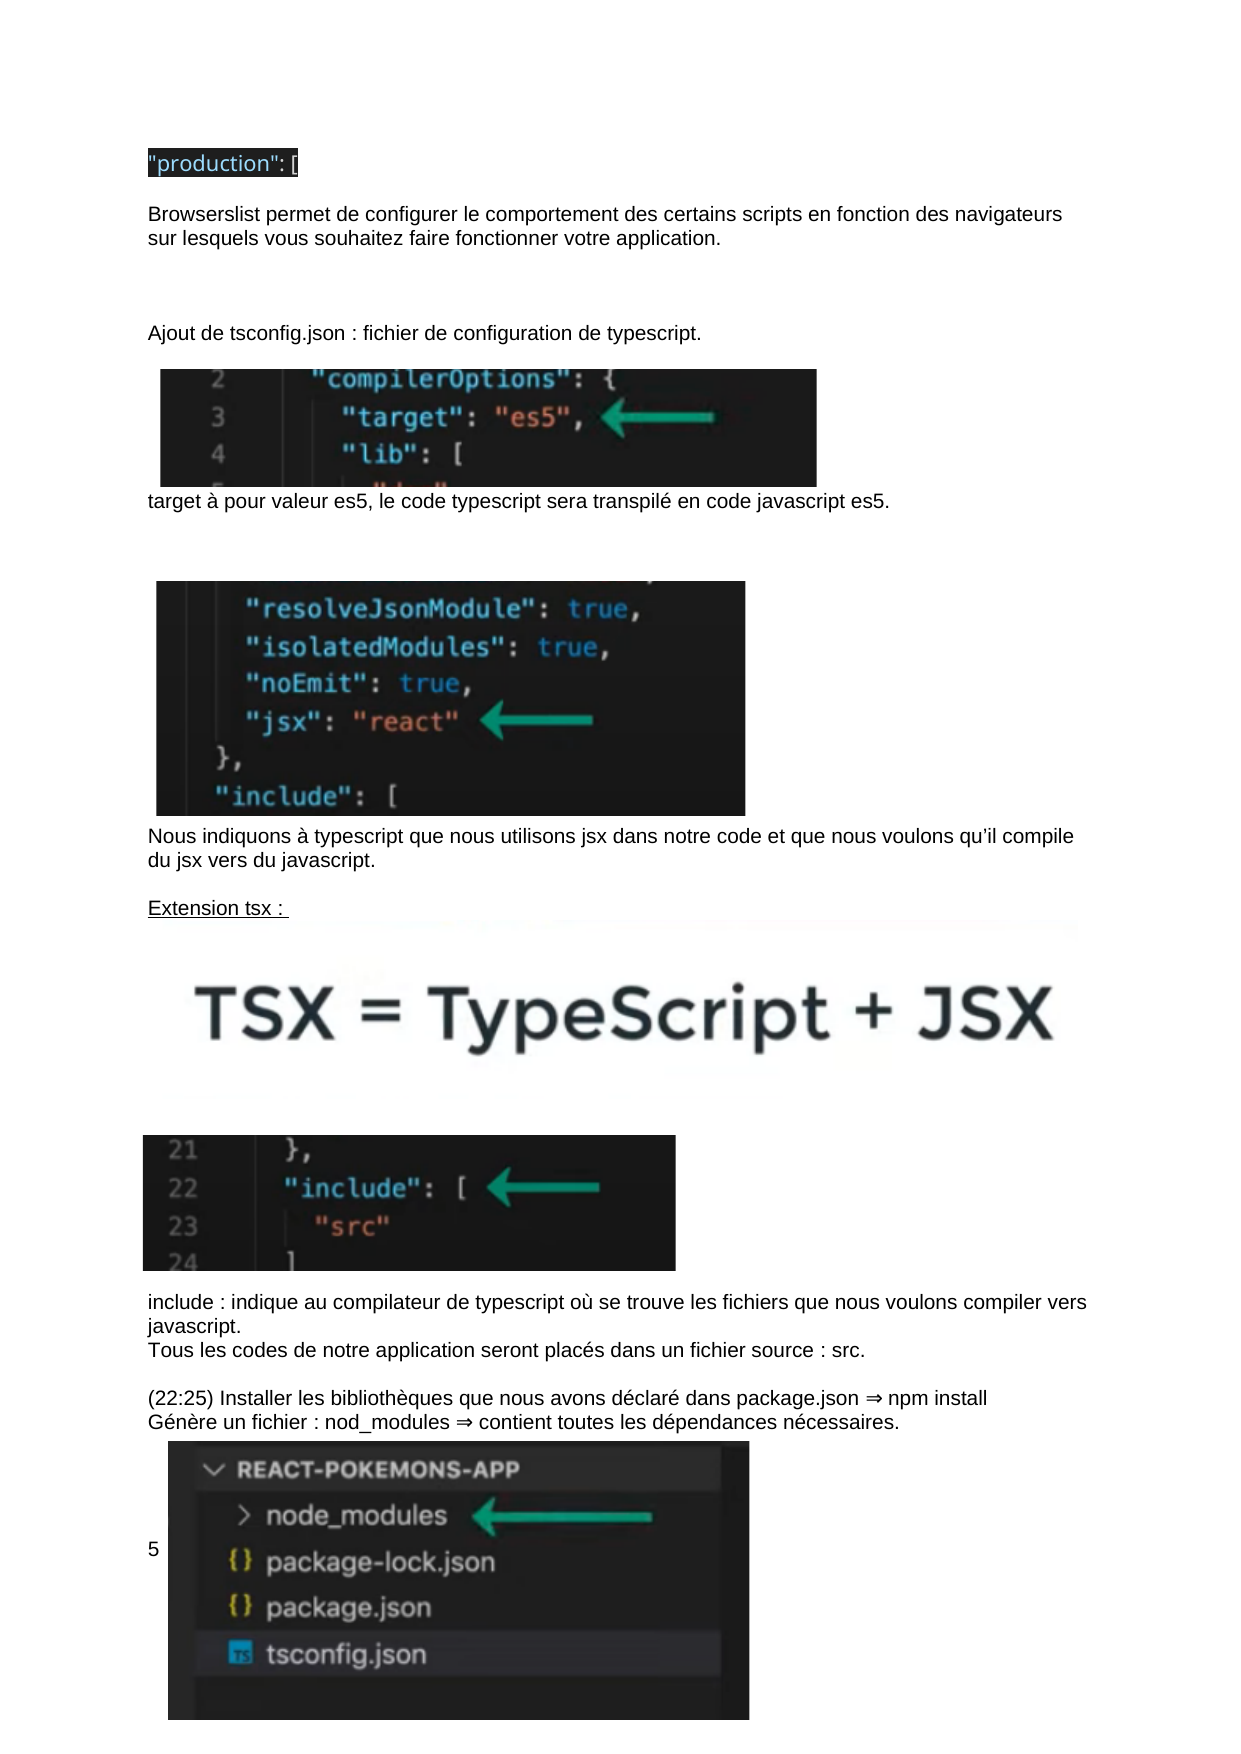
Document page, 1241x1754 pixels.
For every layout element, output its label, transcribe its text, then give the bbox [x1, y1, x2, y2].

text Ajout de tsconfig.json : fichier de configuration de typescript. [148, 321, 1093, 345]
picture [142, 1135, 676, 1271]
text Nous indiquons à typescript que nous utilisons jsx dans notre code et que nous voulons qu’il compile du jsx vers du javascript. [148, 824, 1093, 872]
picture [168, 1441, 750, 1720]
text Génère un fichier : nod_modules ⇒ contient toutes les dépendances nécessaires. [148, 1410, 1093, 1434]
text Tous les codes de notre application seront placés dans un fichier source : src. [148, 1338, 1093, 1362]
text Extension tsx : [148, 896, 1093, 920]
text include : indique au compilateur de typescript où se trouve les fichiers que nous voulons compiler vers javascript. [148, 1290, 1093, 1338]
text Browserslist permet de configurer le comportement des certains scripts en fonction des navigateurs sur lesquels vous souhaitez faire fonctionner votre application. [148, 201, 1093, 249]
text "production": [ [148, 148, 1093, 177]
picture [160, 369, 817, 487]
picture [156, 581, 746, 816]
picture [162, 920, 1078, 1099]
text (22:25) Installer les bibliothèques que nous avons déclaré dans package.json ⇒ npm install [148, 1386, 1093, 1410]
text target à pour valeur es5, le code typescript sera transpilé en code javascript es5. [148, 489, 1093, 513]
